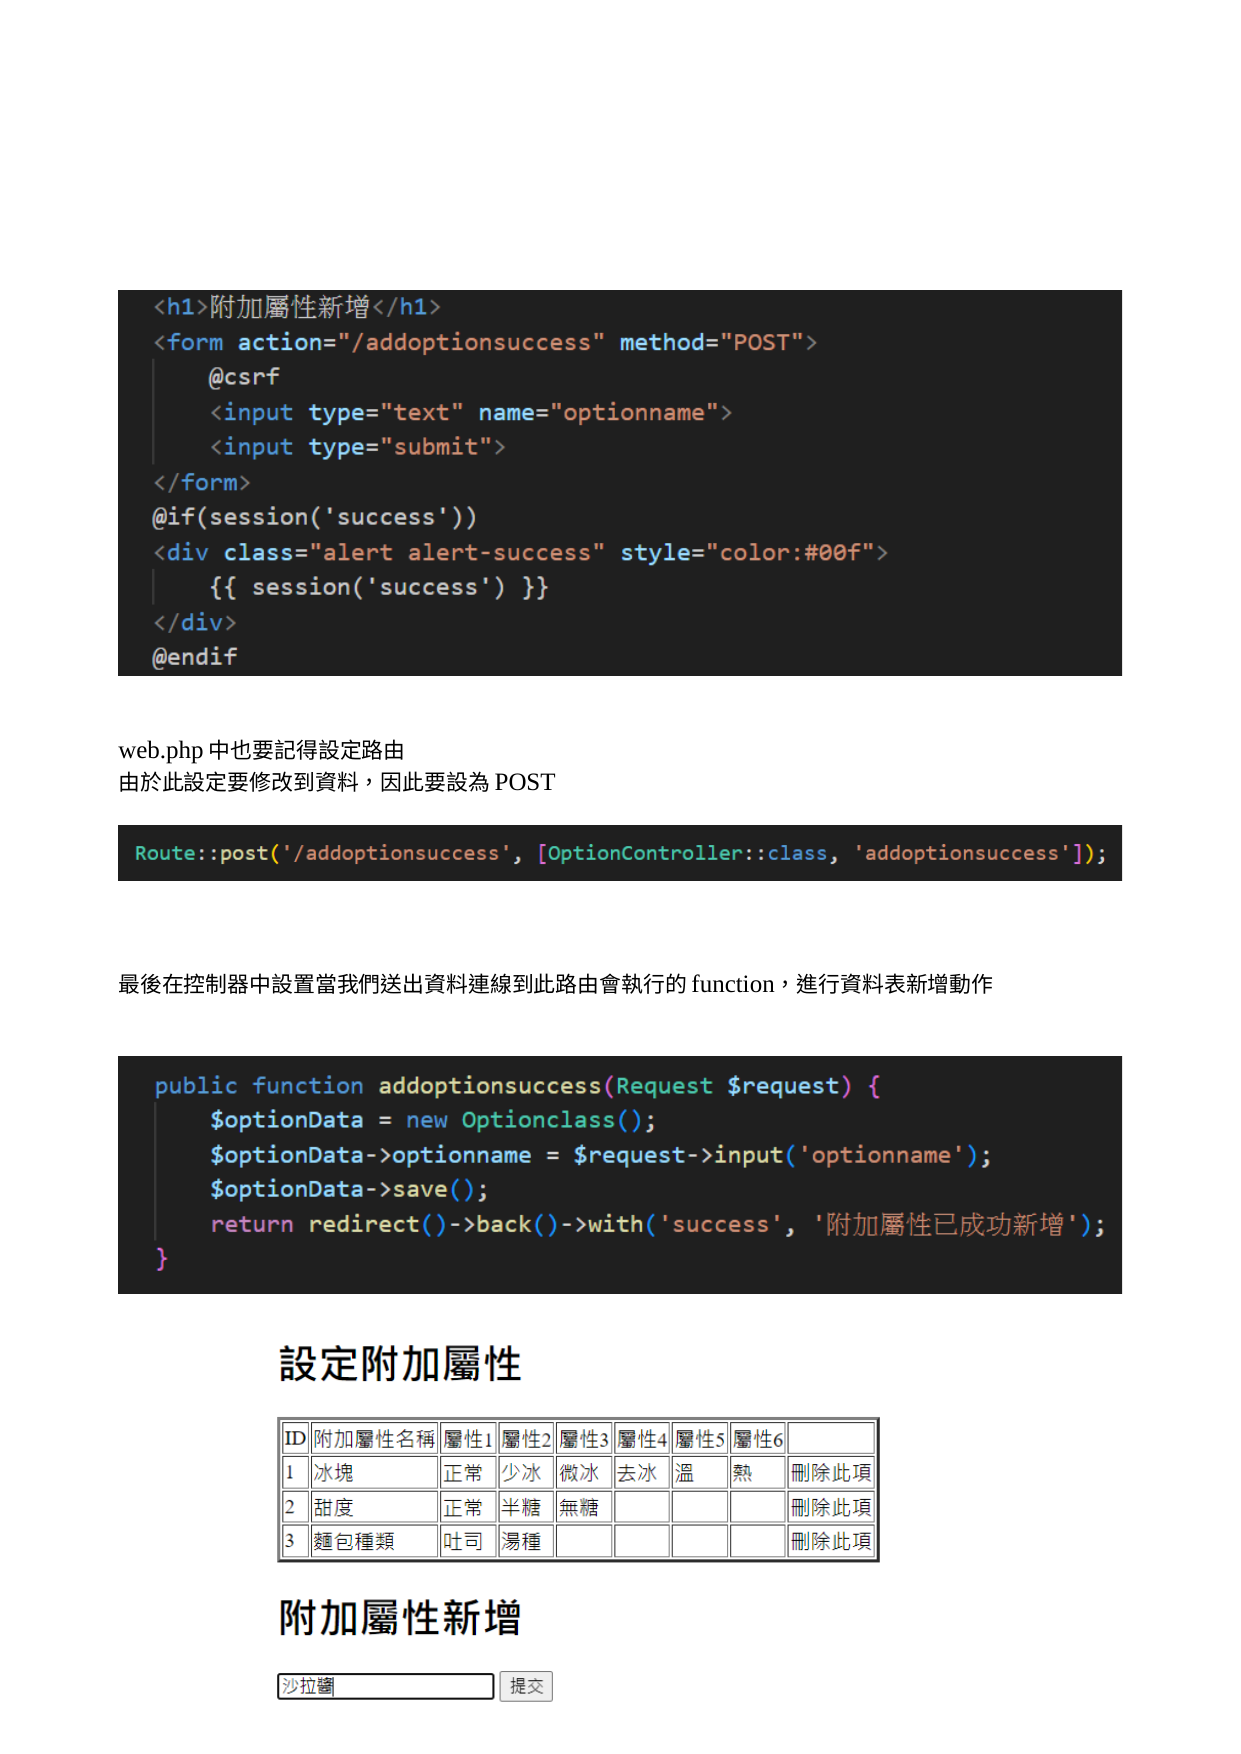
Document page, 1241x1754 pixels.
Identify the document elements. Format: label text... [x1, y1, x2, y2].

picture [118, 1056, 1123, 1294]
picture [269, 1334, 971, 1754]
picture [118, 290, 1123, 676]
text 由於此設定要修改到資料，因此要設為POST [118, 765, 1122, 796]
text web.php中也要記得設定路由 [118, 733, 1122, 765]
text 最後在控制器中設置當我們送出資料連線到此路由會執行的function，進行資料表新增動作 [118, 967, 1122, 999]
picture [118, 825, 1123, 881]
